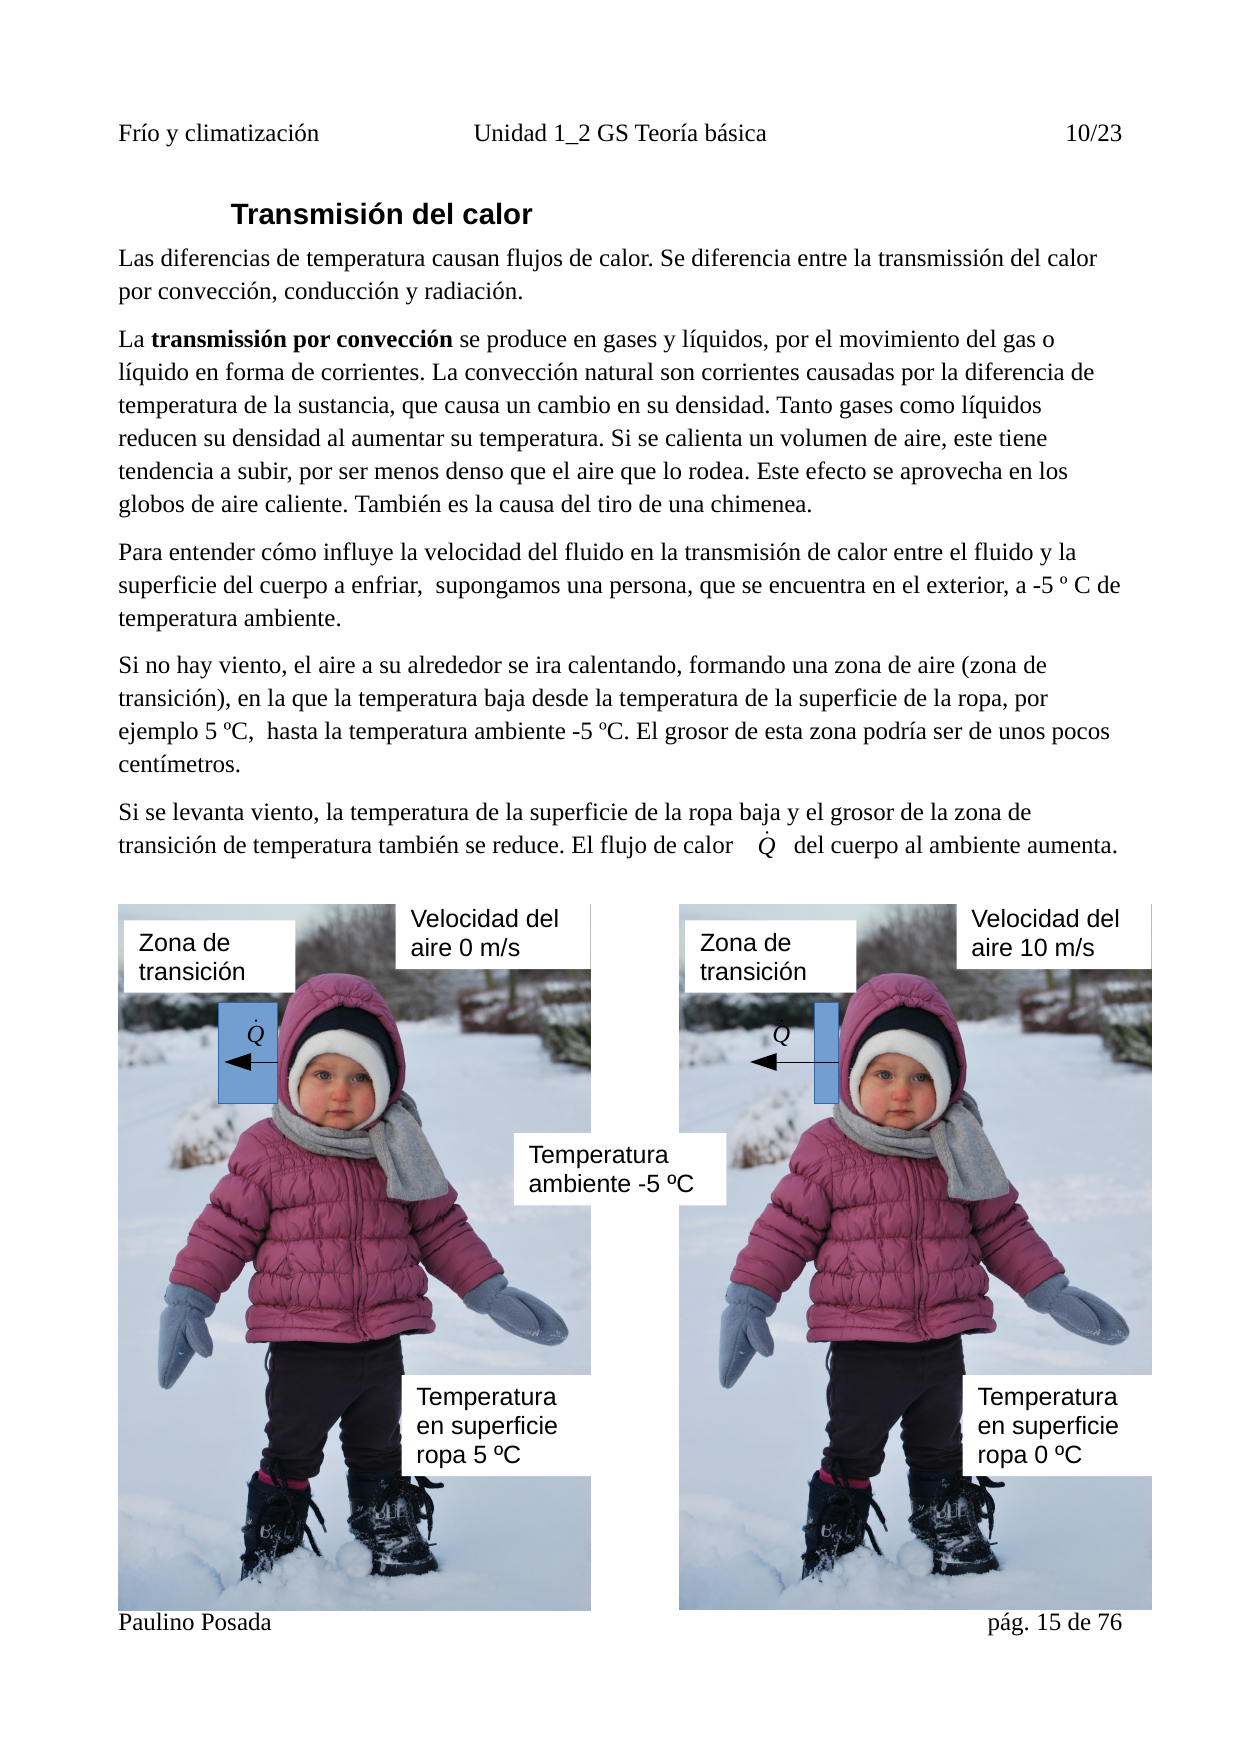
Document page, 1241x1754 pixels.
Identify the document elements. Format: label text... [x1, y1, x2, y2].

text La transmissión por convección se produce en gases y líquidos, por el movimiento del gas o líquido en forma de corrientes. La convección natural son corrientes causadas por la diferencia de temperatura de la sustancia, que causa un cambio en su densidad. Tanto gases como líquidos reducen su densidad al aumentar su temperatura. Si se calienta un volumen de aire, este tiene tendencia a subir, por ser menos denso que el aire que lo rodea. Este efecto se aprovecha en los globos de aire caliente. También es la causa del tiro de una chimenea. [118, 324, 1122, 518]
subtitle Transmisión del calor [118, 197, 1122, 231]
text Si se levanta viento, la temperatura de la superficie de la ropa baja y el grosor de la zona de transición de temperatura también se reduce. El flujo de calor del cuerpo al ambiente aumenta. [118, 797, 1122, 859]
picture [679, 904, 1152, 1610]
text Si no hay viento, el aire a su alrededor se ira calentando, formando una zona de aire (zona de transición), en la que la temperatura baja desde la temperatura de la superficie de la ropa, por ejemplo 5 ºC, hasta la temperatura ambiente -5 ºC. El grosor de esta zona podría ser de unos pocos centímetros. [118, 650, 1122, 778]
text Para entender cómo influye la velocidad del fluido en la transmisión de calor entre el fluido y la superficie del cuerpo a enfriar, supongamos una persona, que se encuentra en el exterior, a -5 º C de temperatura ambiente. [118, 537, 1122, 632]
text Las diferencias de temperatura causan flujos de calor. Se diferencia entre la transmissión del calor por convección, conducción y radiación. [118, 243, 1122, 305]
picture [118, 904, 591, 1611]
